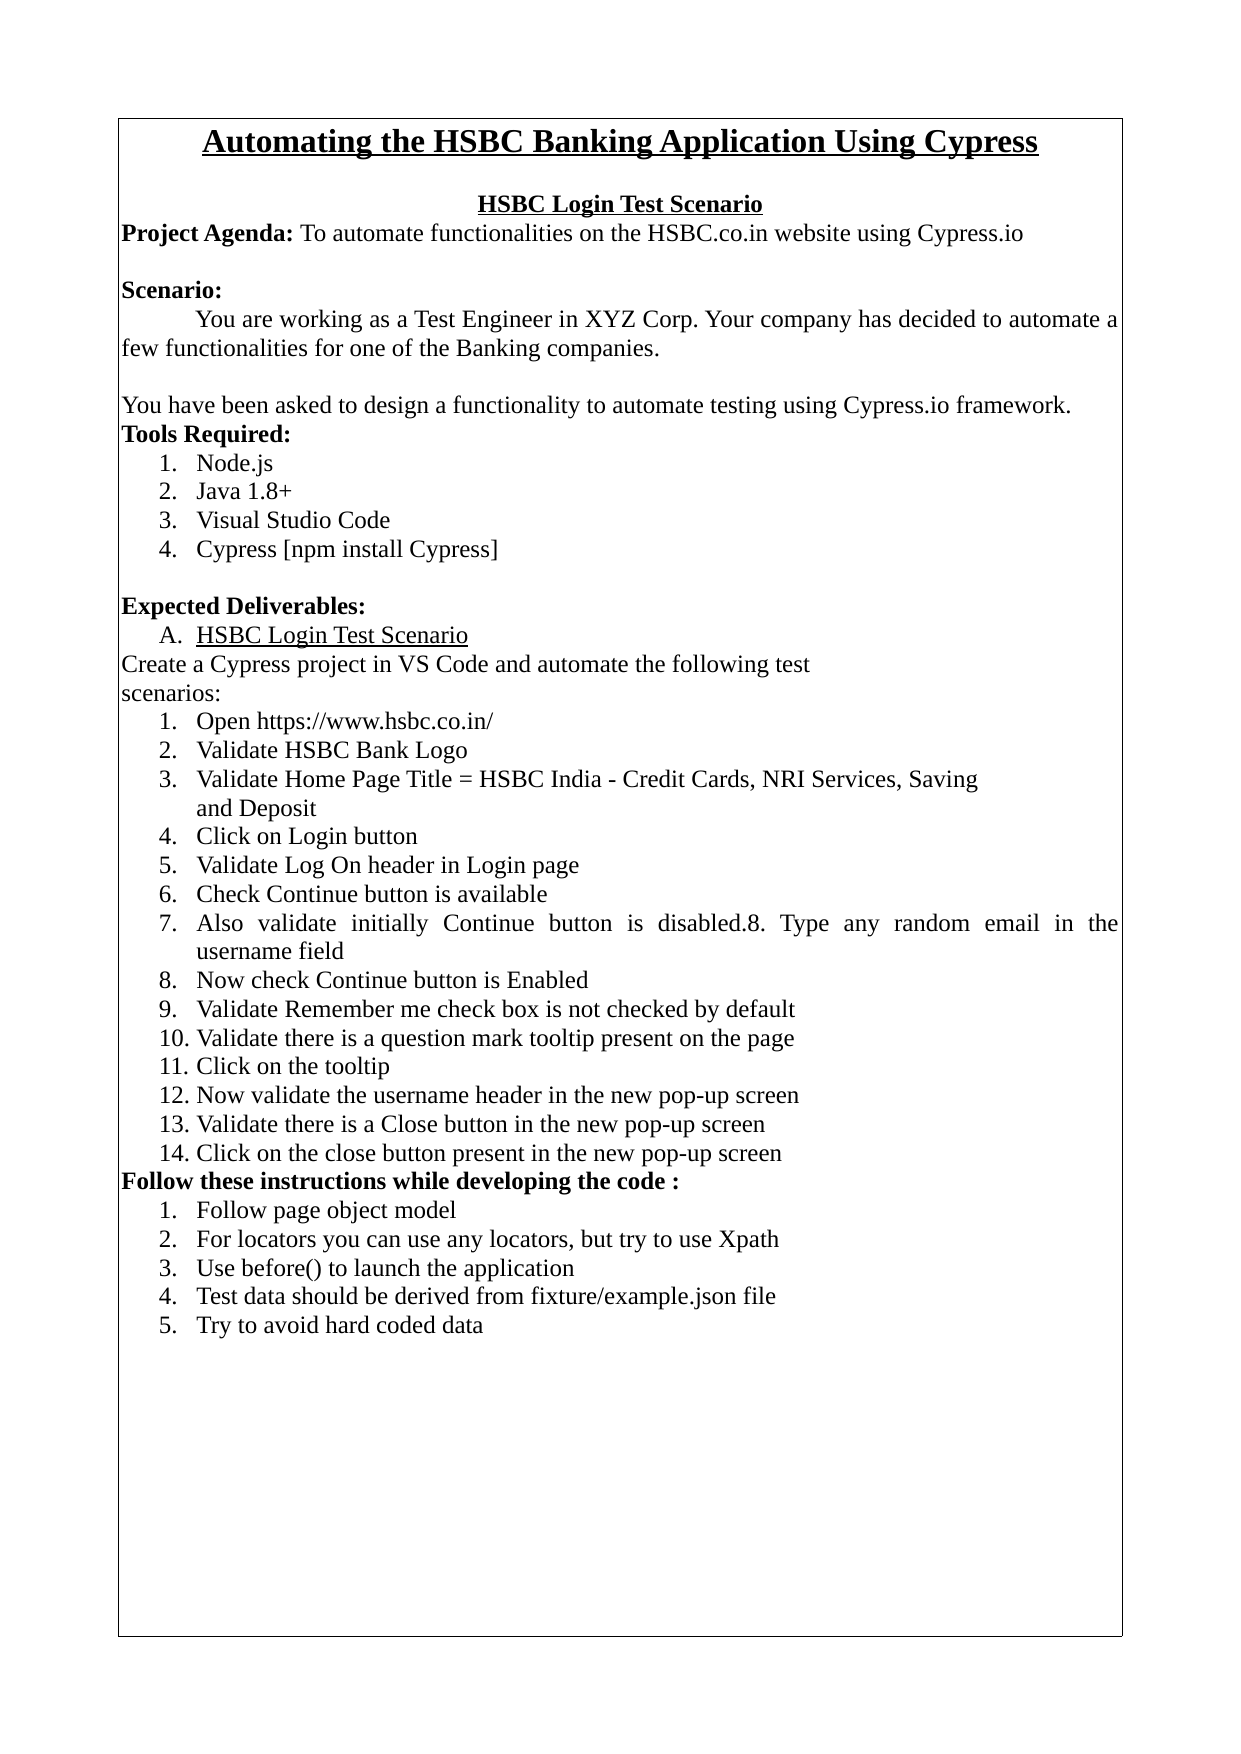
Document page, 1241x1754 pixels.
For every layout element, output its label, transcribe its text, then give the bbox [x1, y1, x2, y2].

list Click on the close button present in the new pop-up screen [159, 1138, 1119, 1166]
list Click on the tooltip [159, 1051, 1119, 1080]
list Validate there is a Close button in the new pop-up screen [159, 1109, 1119, 1138]
text You have been asked to design a functionality to automate testing using Cypress.io framework. [121, 390, 1119, 419]
text scenarios: [121, 678, 1119, 706]
list Validate there is a question mark tooltip present on the page [159, 1023, 1119, 1051]
list Node.js [159, 448, 1119, 476]
list Use before() to launch the application [159, 1253, 1119, 1281]
list For locators you can use any locators, but try to use Xpath [159, 1224, 1119, 1253]
list Also validate initially Continue button is disabled.8. Type any random email in the username field [159, 908, 1119, 965]
text Expected Deliverables: [121, 591, 1119, 620]
text Follow these instructions while developing the code : [121, 1166, 1119, 1195]
list Check Continue button is available [159, 879, 1119, 908]
list Now validate the username header in the new pop-up screen [159, 1080, 1119, 1109]
list and Deposit [159, 793, 1119, 821]
list Validate HSBC Bank Logo [159, 735, 1119, 764]
list HSBC Login Test Scenario [159, 620, 1119, 649]
text Scenario: [121, 275, 1119, 304]
list Validate Remember me check box is not checked by default [159, 994, 1119, 1023]
list Validate Home Page Title = HSBC India - Credit Cards, NRI Services, Saving [159, 764, 1119, 793]
list Follow page object model [159, 1195, 1119, 1224]
list Cypress [npm install Cypress] [159, 534, 1119, 563]
list Java 1.8+ [159, 476, 1119, 505]
text Create a Cypress project in VS Code and automate the following test [121, 649, 1119, 678]
text HSBC Login Test Scenario [121, 189, 1119, 218]
text Project Agenda: To automate functionalities on the HSBC.co.in website using Cypress.io [121, 218, 1119, 246]
list Open https://www.hsbc.co.in/ [159, 706, 1119, 735]
list Test data should be derived from fixture/example.json file [159, 1281, 1119, 1310]
list Visual Studio Code [159, 505, 1119, 534]
text You are working as a Test Engineer in XYZ Corp. Your company has decided to automate a few functionalities for one of the Banking companies. [121, 304, 1119, 361]
list Try to avoid hard coded data [159, 1310, 1119, 1339]
list Validate Log On header in Login page [159, 850, 1119, 879]
text Tools Required: [121, 419, 1119, 448]
list Now check Continue button is Enabled [159, 965, 1119, 994]
list Click on Login button [159, 821, 1119, 850]
